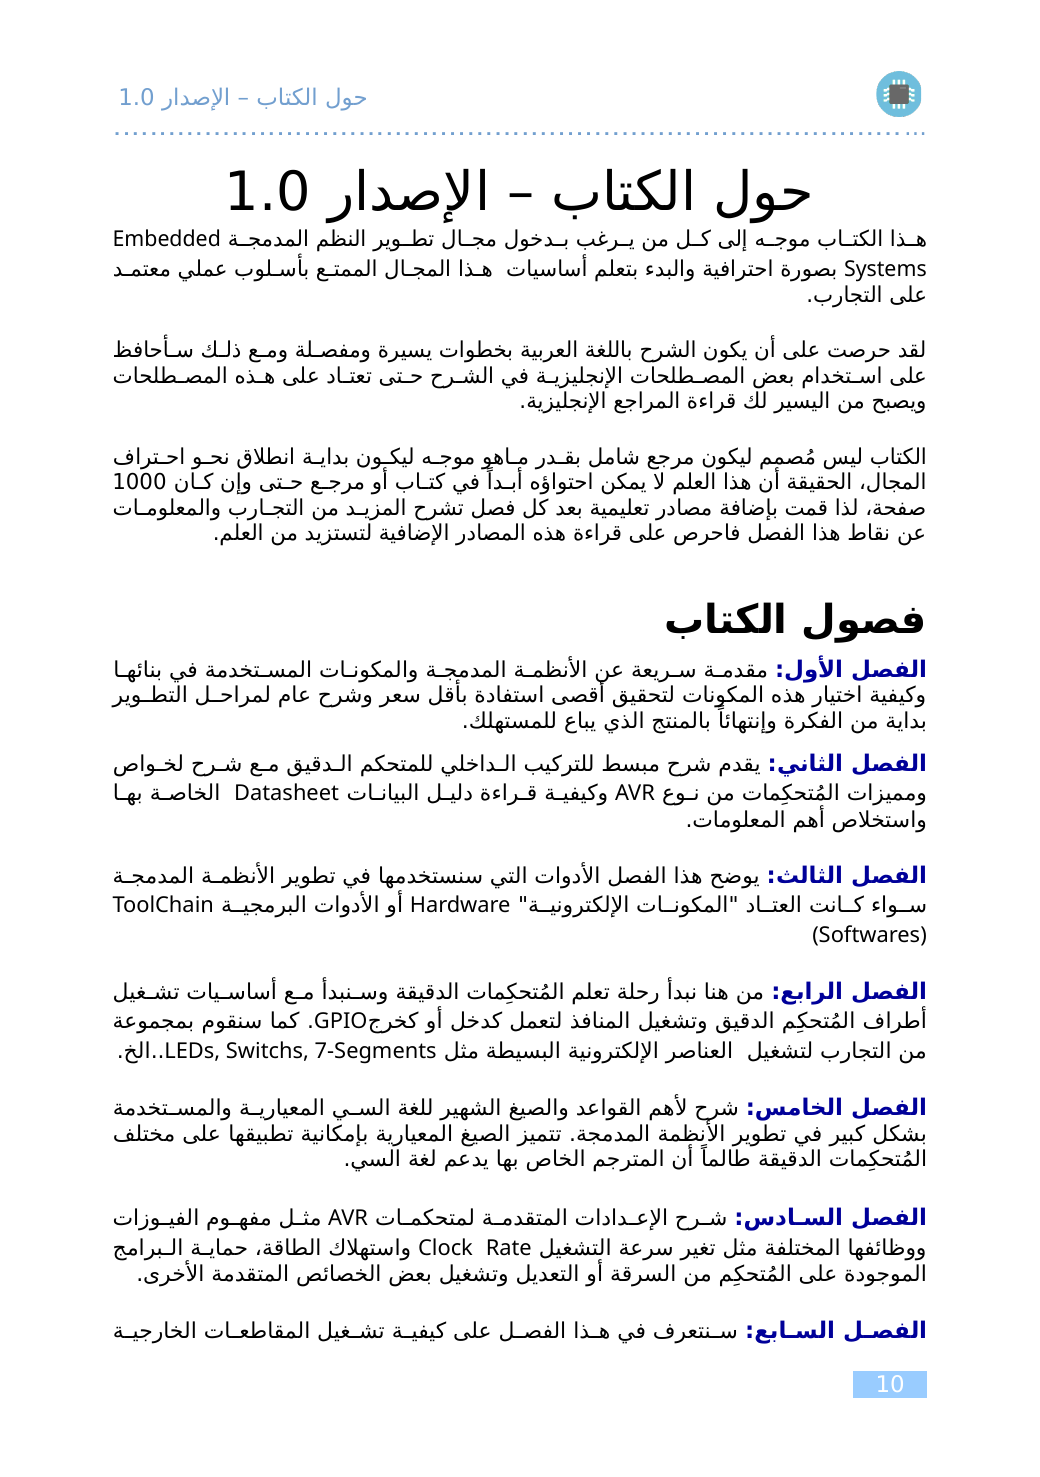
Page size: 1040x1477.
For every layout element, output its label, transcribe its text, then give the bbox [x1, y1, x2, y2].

text هذا الكتاب موجه إلى كل من يرغب بدخول مجال تطوير النظم المدمجة Embedded Systems بصورة احترافية والبدء بتعلم أساسيات هذا المجال الممتع بأسلوب عملي معتمد على التجارب. [112, 223, 927, 308]
text الفصل السابع: سنتعرف في هذا الفصل على كيفية تشغيل المقاطعات الخارجية External Interrupts وفائدة هذه الخاصية الرائعة التي تتيح صناعة تطبيقات ذات استجابة عالية السرعة للأحداث الخارجية. [112, 1317, 927, 1343]
subtitle فصول الكتاب [112, 597, 927, 643]
picture [876, 71, 922, 117]
subtitle حول الكتاب – اﻹصدار 1.0 [112, 160, 927, 223]
text الفصل الثالث: يوضح هذا الفصل اﻷدوات التي سنستخدمها في تطوير اﻷنظمة المدمجة سواء كانت العتاد "المكونات اﻹلكترونية" Hardware أو اﻷدوات البرمجية ToolChain (Softwares) [112, 862, 927, 948]
text الكتاب ليس مُصمم ليكون مرجع شامل بقدر ماهو موجه ليكون بداية انطلاق نحو احتراف المجال، الحقيقة أن هذا العلم لا يمكن احتواؤه أبداً في كتاب أو مرجع حتى وإن كان 1000 صفحة، لذا قمت بإضافة مصادر تعليمية بعد كل فصل تشرح المزيد من التجارب والمعلومات عن نقاط هذا الفصل فاحرص على قراءة هذه المصادر الإضافية لتستزيد من العلم. [112, 444, 927, 546]
text الفصل الرابع: من هنا نبدأ رحلة تعلم المُتحكِمات الدقيقة وسنبدأ مع أساسيات تشغيل أطراف المُتحكِم الدقيق وتشغيل المنافذ لتعمل كدخل أو كخرجGPIO. كما سنقوم بمجموعة من التجارب لتشغيل العناصر اﻹلكترونية البسيطة مثل LEDs, Switchs, 7-Segments..الخ. [112, 978, 927, 1064]
text الفصل اﻷول: مقدمة سريعة عن اﻷنظمة المدمجة والمكونات المستخدمة في بنائها وكيفية اختيار هذه المكونات لتحقيق أقصى استفادة بأقل سعر وشرح عام لمراحل التطوير بداية من الفكرة وإنتهائاً بالمنتج الذي يباع للمستهلك. [112, 656, 927, 733]
text الفصل الخامس: شرح ﻷهم القواعد والصيغ الشهير للغة السي المعيارية والمستخدمة بشكل كبير في تطوير اﻷنظمة المدمجة. تتميز الصيغ المعيارية بإمكانية تطبيقها على مختلف المُتحكِمات الدقيقة طالماً أن المترجم الخاص بها يدعم لغة السي. [112, 1094, 927, 1172]
text لقد حرصت على أن يكون الشرح باللغة العربية بخطوات يسيرة ومفصلة ومع ذلك سأحافظ على استخدام بعض المصطلحات الإنجليزية في الشرح حتى تعتاد على هذه المصطلحات ويصبح من اليسير لك قراءة المراجع الإنجليزية. [112, 338, 927, 414]
text الفصل الثاني: يقدم شرح مبسط للتركيب الداخلي للمتحكم الدقيق مع شرح لخواص ومميزات المُتحكِمات من نوع AVR وكيفية قراءة دليل البيانات Datasheet الخاصة بها واستخلاص أهم المعلومات. [112, 751, 927, 832]
text الفصل السادس: شرح اﻹعدادات المتقدمة لمتحكمات AVR مثل مفهوم الفيوزات ووظائفها المختلفة مثل تغير سرعة التشغيل Clock Rate واستهلاك الطاقة، حماية البرامج الموجودة على المُتحكِم من السرقة أو التعديل وتشغيل بعض الخصائص المتقدمة اﻷخرى. [112, 1202, 927, 1287]
